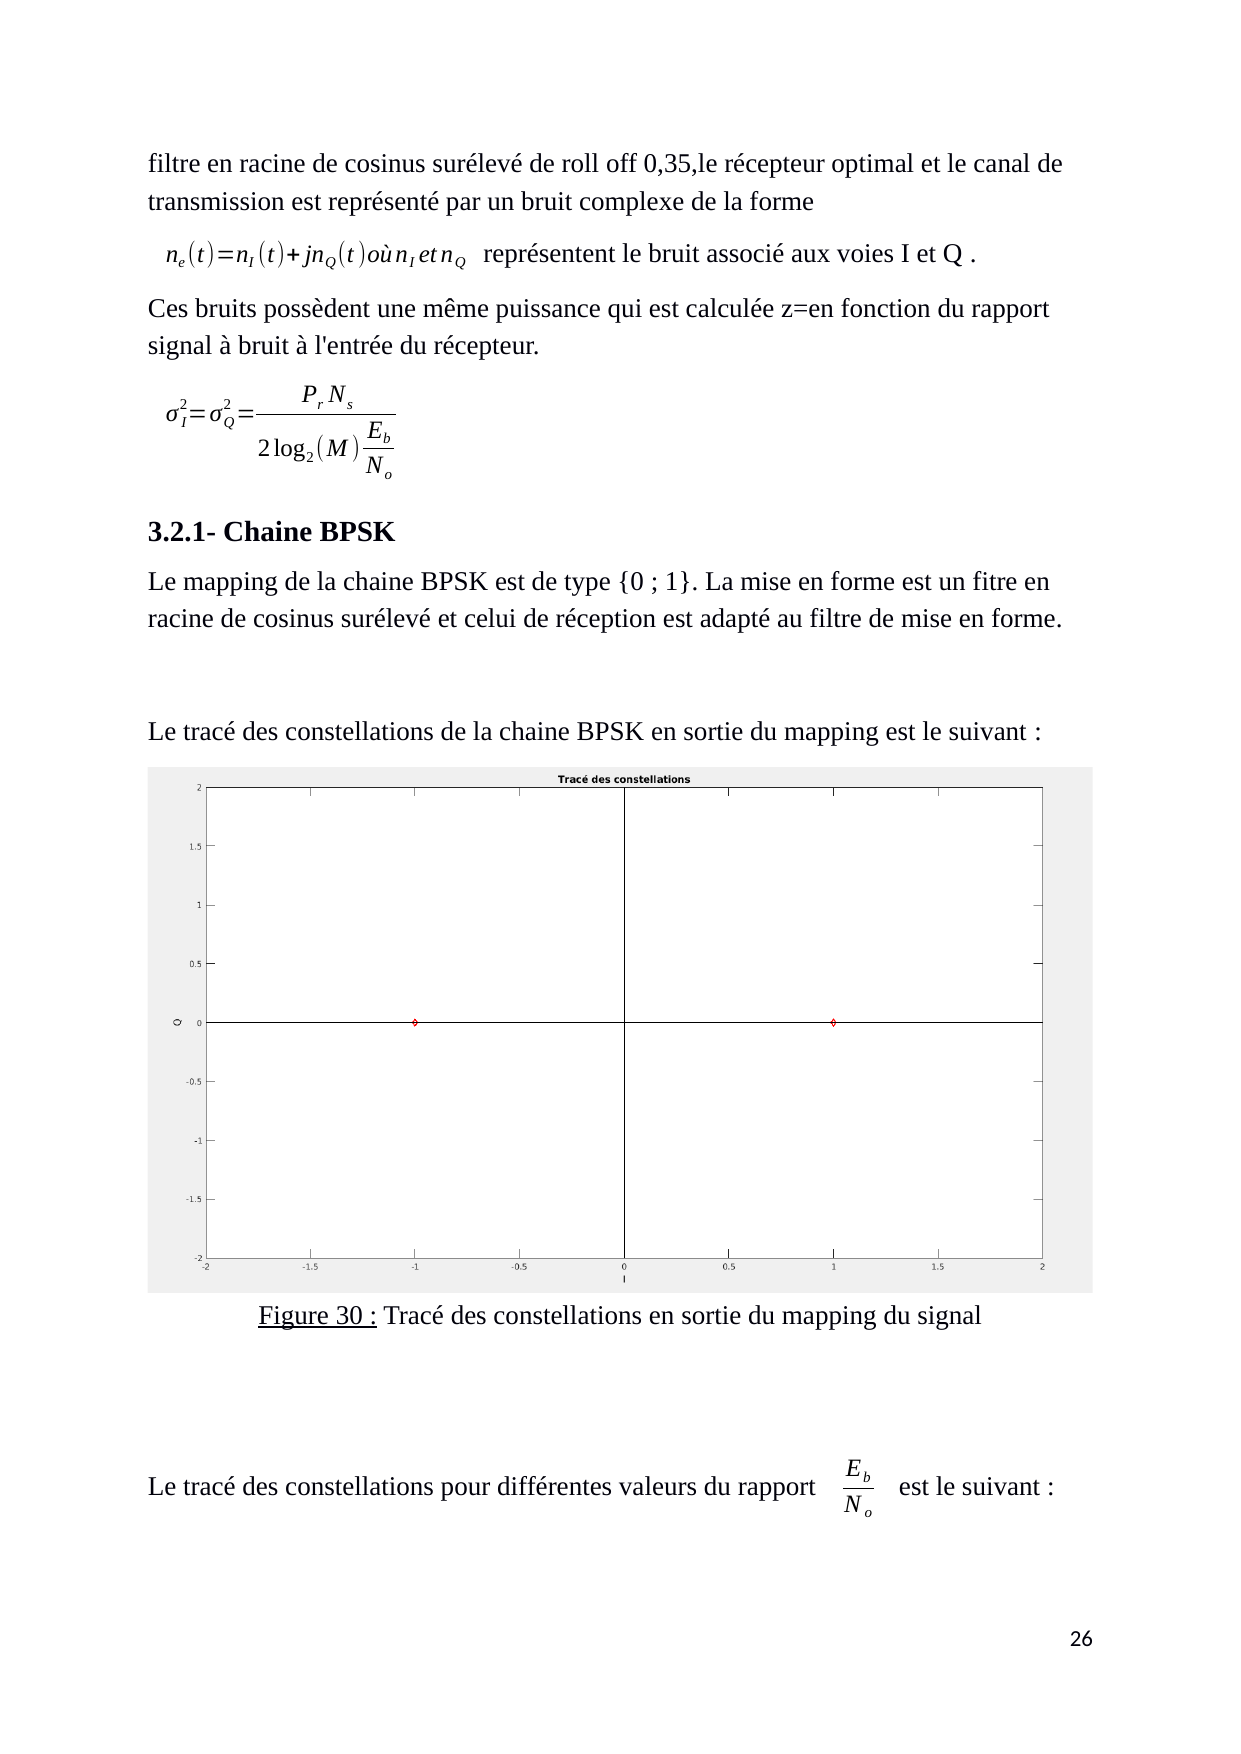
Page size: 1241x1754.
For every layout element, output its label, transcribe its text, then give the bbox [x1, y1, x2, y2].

picture [147, 767, 1093, 1293]
text représentent le bruit associé aux voies I et Q . [148, 237, 1093, 271]
text Le tracé des constellations pour différentes valeurs du rapport est le suivant : [148, 1455, 1093, 1521]
text Ces bruits possèdent une même puissance qui est calculée z=en fonction du rapport signal à bruit à l'entrée du récepteur. [148, 292, 1093, 360]
text Le tracé des constellations de la chaine BPSK en sortie du mapping est le suivant : [148, 715, 1093, 747]
text Figure 30 : Tracé des constellations en sortie du mapping du signal [148, 1293, 1093, 1330]
text filtre en racine de cosinus surélevé de roll off 0,35,le récepteur optimal et le canal de transmission est représenté par un bruit complexe de la forme [148, 148, 1093, 216]
text Le mapping de la chaine BPSK est de type {0 ; 1}. La mise en forme est un fitre en racine de cosinus surélevé et celui de réception est adapté au filtre de mise en forme. [148, 565, 1093, 633]
subtitle 3.2.1- Chaine BPSK [148, 514, 1093, 547]
